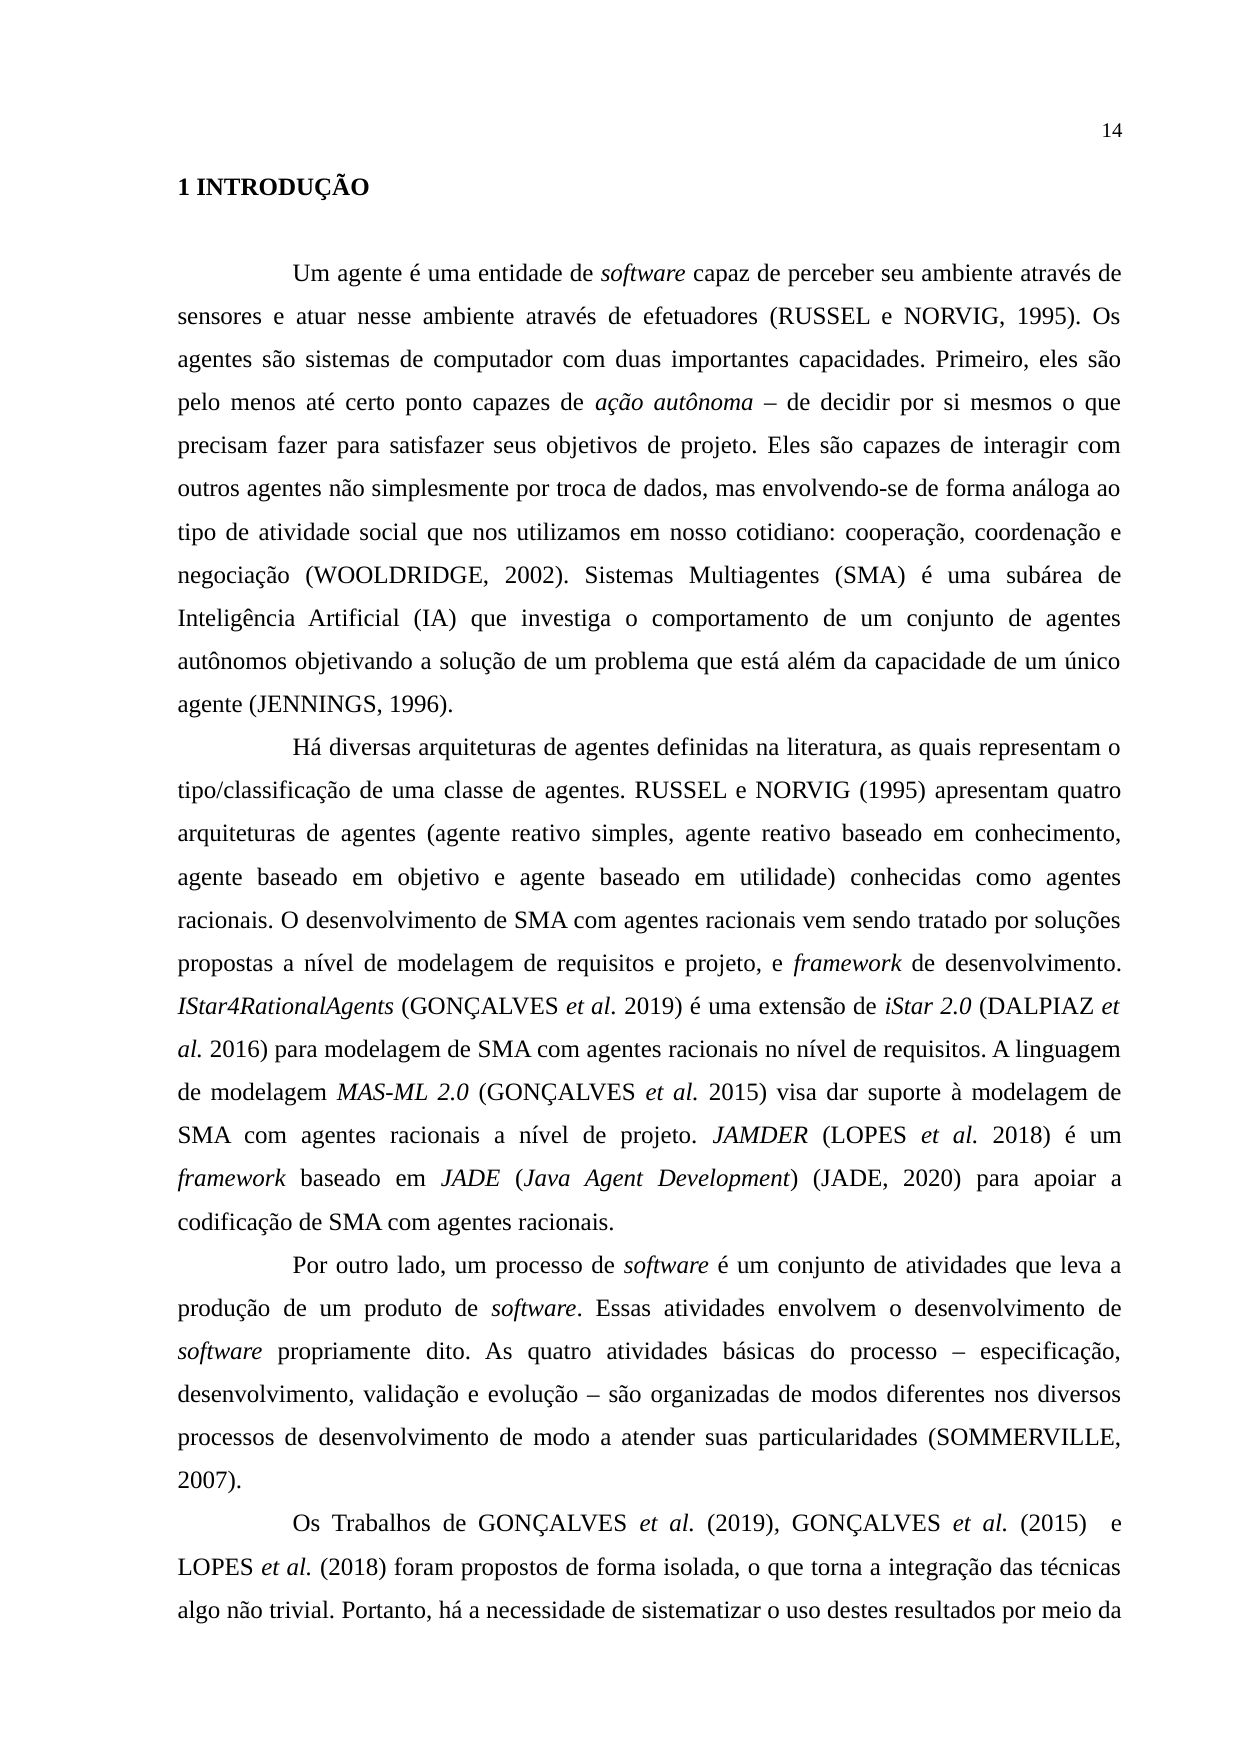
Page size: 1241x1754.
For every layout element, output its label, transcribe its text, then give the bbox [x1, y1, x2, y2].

text 1 INTRODUÇÃO [177, 172, 1122, 200]
text Por outro lado, um processo de software é um conjunto de atividades que leva a produção de um produto de software. Essas atividades envolvem o desenvolvimento de software propriamente dito. As quatro atividades básicas do processo – especificação, desenvolvimento, validação e evolução – são organizadas de modos diferentes nos diversos processos de desenvolvimento de modo a atender suas particularidades (SOMMERVILLE, 2007). [177, 1250, 1122, 1494]
text Há diversas arquiteturas de agentes definidas na literatura, as quais representam o tipo/classificação de uma classe de agentes. RUSSEL e NORVIG (1995) apresentam quatro arquiteturas de agentes (agente reativo simples, agente reativo baseado em conhecimento, agente baseado em objetivo e agente baseado em utilidade) conhecidas como agentes racionais. O desenvolvimento de SMA com agentes racionais vem sendo tratado por soluções propostas a nível de modelagem de requisitos e projeto, e framework de desenvolvimento. IStar4RationalAgents (GONÇALVES et al. 2019) é uma extensão de iStar 2.0 (DALPIAZ et al. 2016) para modelagem de SMA com agentes racionais no nível de requisitos. A linguagem de modelagem MAS-ML 2.0 (GONÇALVES et al. 2015) visa dar suporte à modelagem de SMA com agentes racionais a nível de projeto. JAMDER (LOPES et al. 2018) é um framework baseado em JADE (Java Agent Development) (JADE, 2020) para apoiar a codificação de SMA com agentes racionais. [177, 732, 1122, 1235]
text Um agente é uma entidade de software capaz de perceber seu ambiente através de sensores e atuar nesse ambiente através de efetuadores (RUSSEL e NORVIG, 1995). Os agentes são sistemas de computador com duas importantes capacidades. Primeiro, eles são pelo menos até certo ponto capazes de ação autônoma – de decidir por si mesmos o que precisam fazer para satisfazer seus objetivos de projeto. Eles são capazes de interagir com outros agentes não simplesmente por troca de dados, mas envolvendo-se de forma análoga ao tipo de atividade social que nos utilizamos em nosso cotidiano: cooperação, coordenação e negociação (WOOLDRIDGE, 2002). Sistemas Multiagentes (SMA) é uma subárea de Inteligência Artificial (IA) que investiga o comportamento de um conjunto de agentes autônomos objetivando a solução de um problema que está além da capacidade de um único agente (JENNINGS, 1996). [177, 258, 1122, 718]
text Os Trabalhos de GONÇALVES et al. (2019), GONÇALVES et al. (2015) e LOPES et al. (2018) foram propostos de forma isolada, o que torna a integração das técnicas algo não trivial. Portanto, há a necessidade de sistematizar o uso destes resultados por meio da [177, 1508, 1122, 1623]
